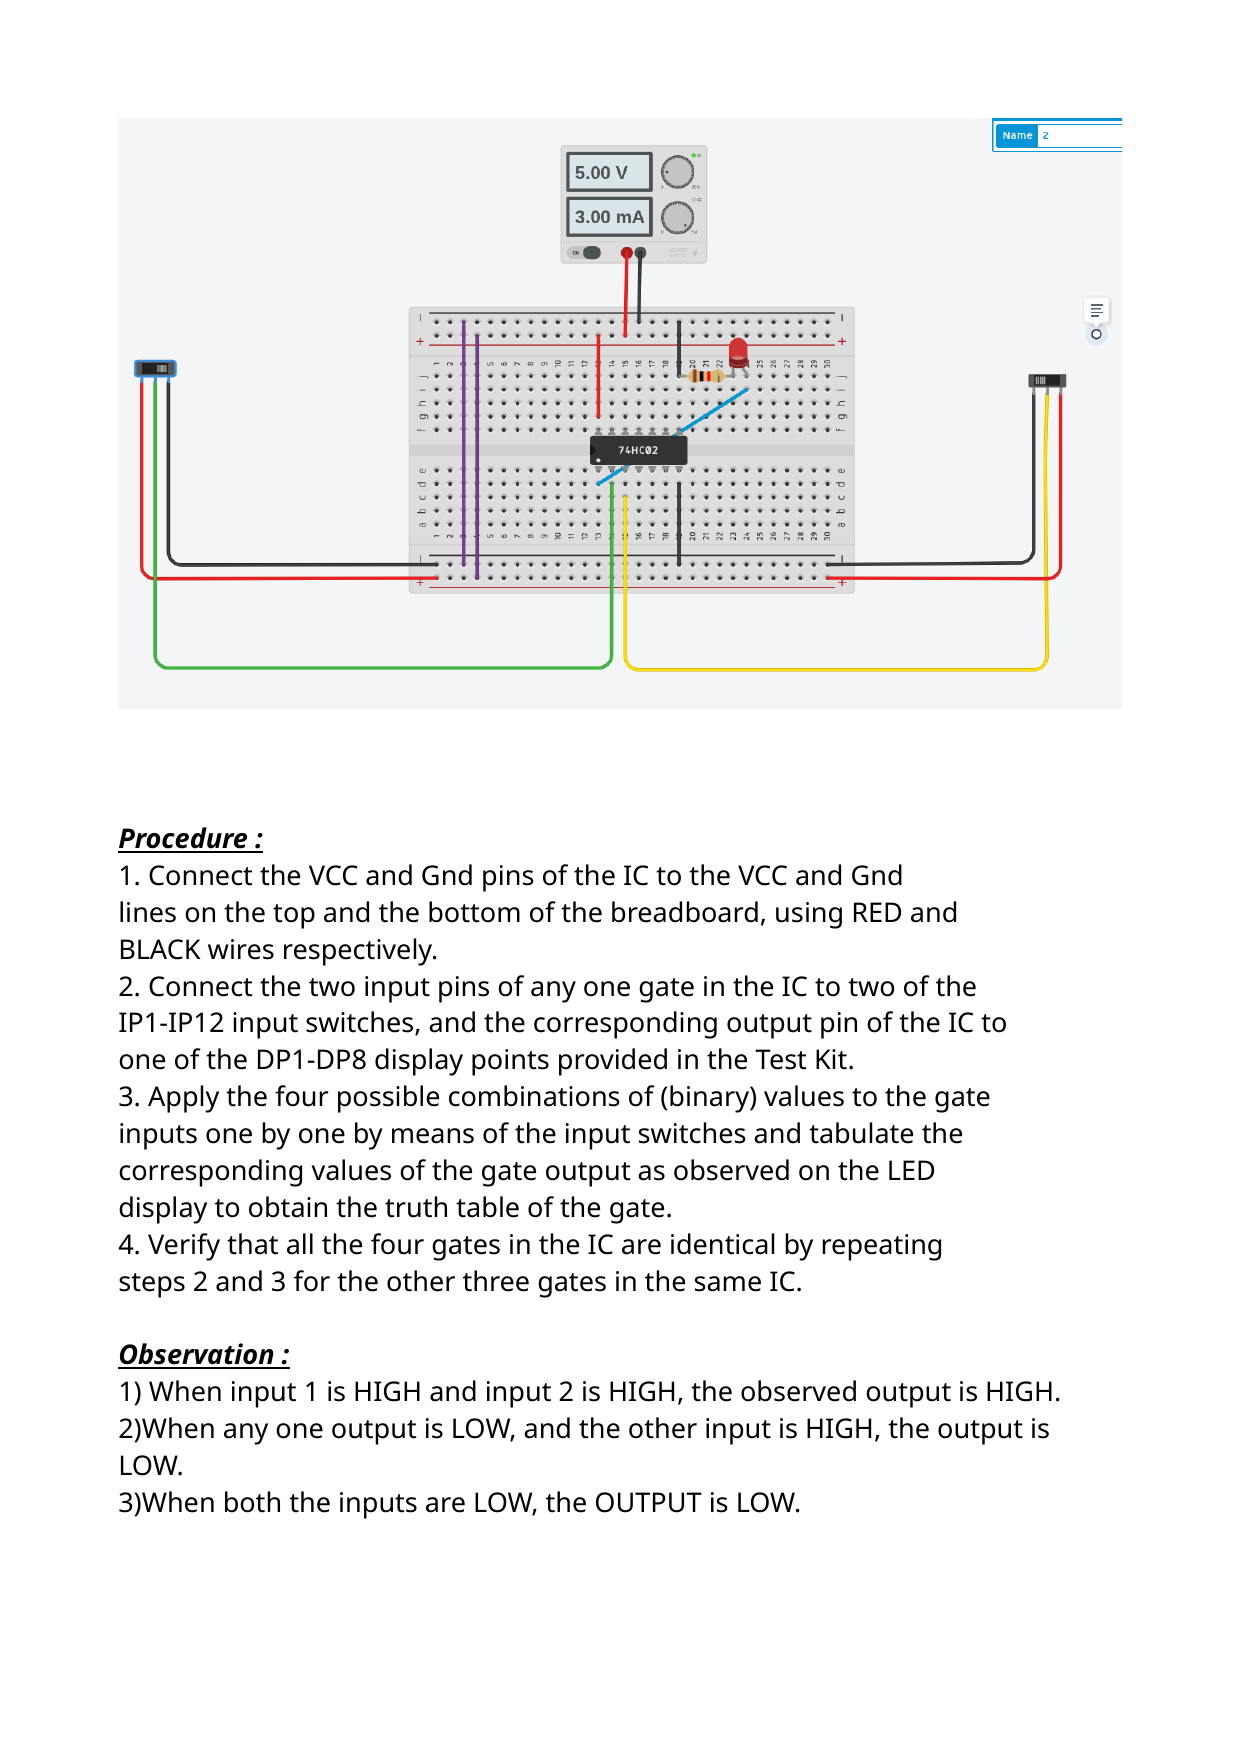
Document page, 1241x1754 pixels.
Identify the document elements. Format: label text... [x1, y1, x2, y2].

text 2. Connect the two input pins of any one gate in the IC to two of the [118, 967, 1122, 1004]
text Procedure : [118, 819, 1122, 856]
text inputs one by one by means of the input switches and tabulate the [118, 1114, 1122, 1151]
text 1) When input 1 is HIGH and input 2 is HIGH, the observed output is HIGH. [118, 1373, 1122, 1409]
picture [994, 122, 1123, 150]
text 4. Verify that all the four gates in the IC are identical by repeating [118, 1225, 1122, 1262]
picture [118, 118, 1123, 709]
text IP1-IP12 input switches, and the corresponding output pin of the IC to [118, 1004, 1122, 1041]
text one of the DP1-DP8 display points provided in the Test Kit. [118, 1041, 1122, 1078]
text 3)When both the inputs are LOW, the OUTPUT is LOW. [118, 1483, 1122, 1520]
text 3. Apply the four possible combinations of (binary) values to the gate [118, 1078, 1122, 1114]
text corresponding values of the gate output as observed on the LED [118, 1151, 1122, 1188]
text display to obtain the truth table of the gate. [118, 1188, 1122, 1225]
text BLACK wires respectively. [118, 930, 1122, 967]
text 1. Connect the VCC and Gnd pins of the IC to the VCC and Gnd [118, 856, 1122, 893]
text Observation : [118, 1336, 1122, 1373]
text 2)When any one output is LOW, and the other input is HIGH, the output is LOW. [118, 1409, 1122, 1483]
text lines on the top and the bottom of the breadboard, using RED and [118, 893, 1122, 930]
picture [1039, 126, 1123, 146]
text steps 2 and 3 for the other three gates in the same IC. [118, 1262, 1122, 1299]
